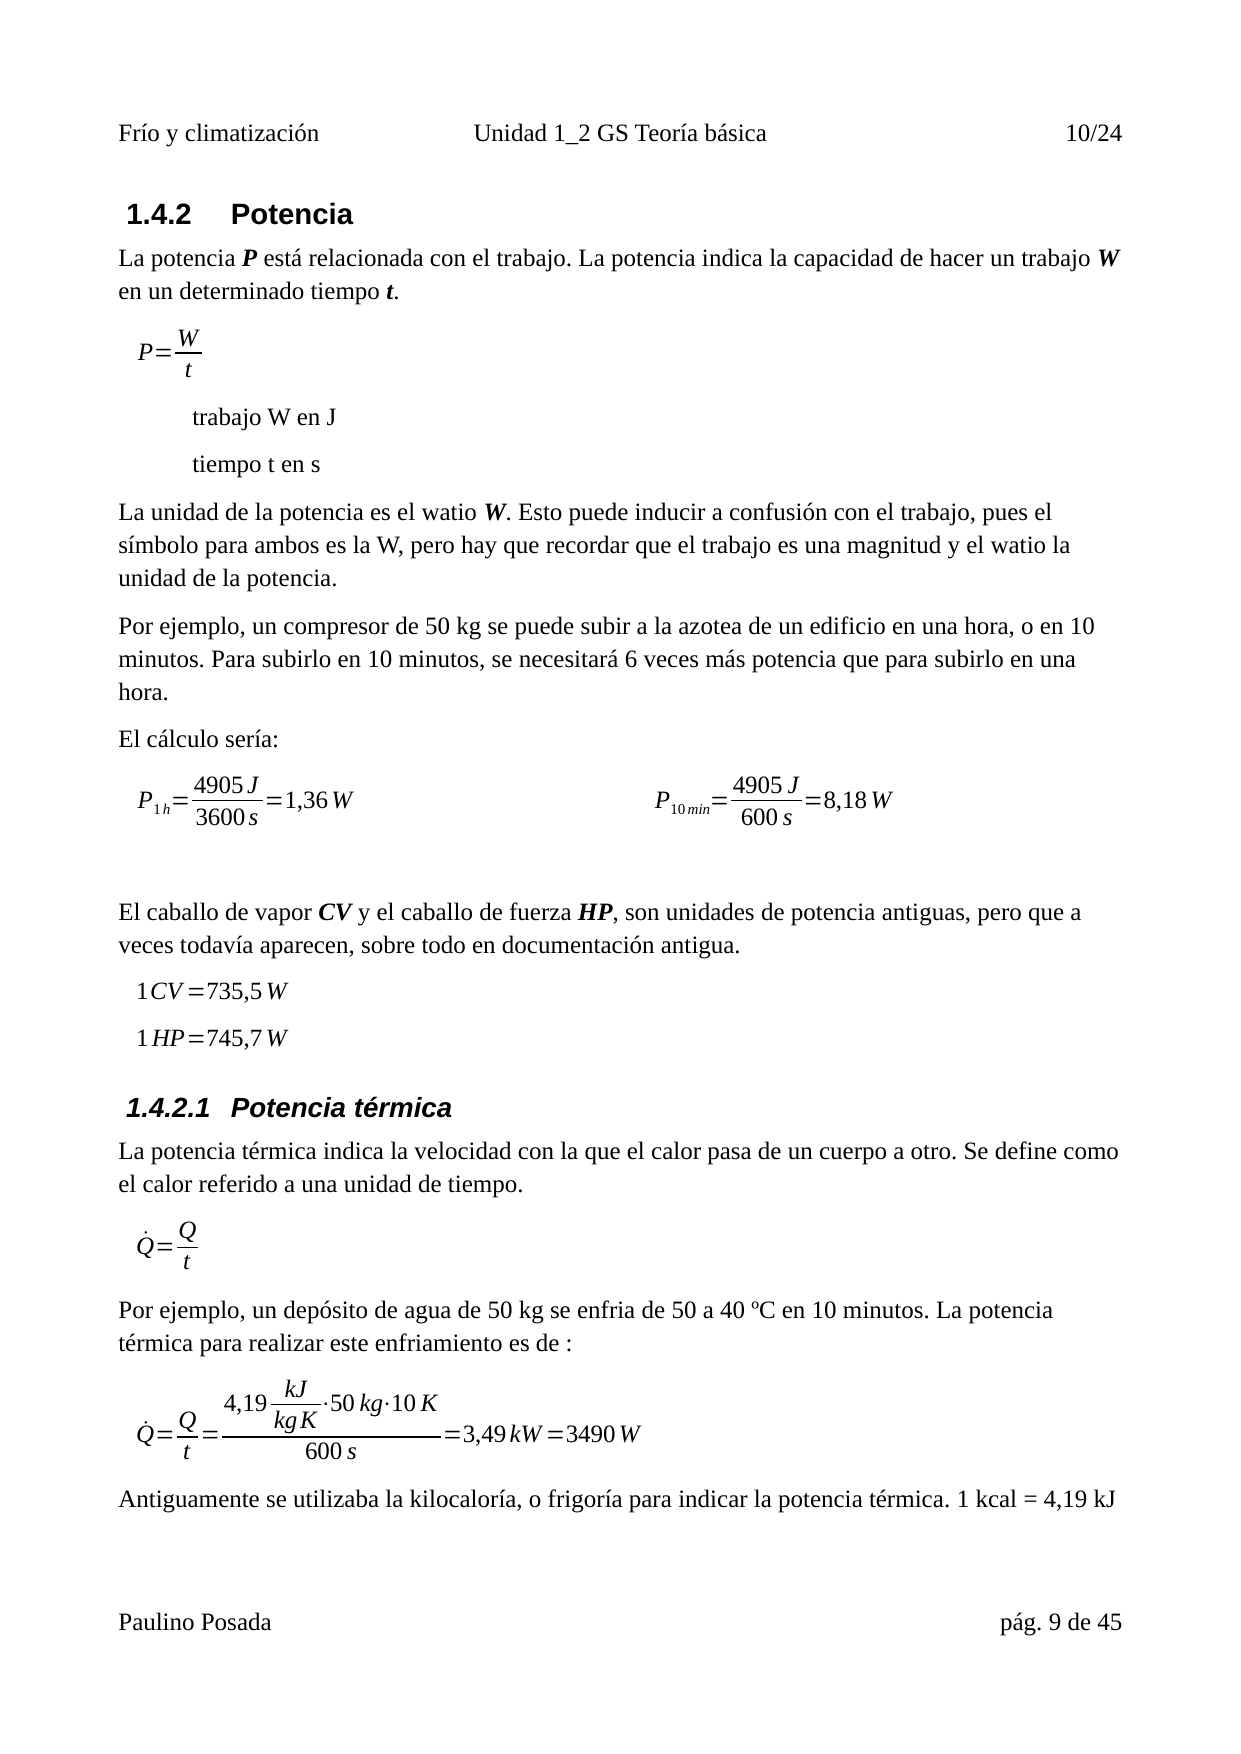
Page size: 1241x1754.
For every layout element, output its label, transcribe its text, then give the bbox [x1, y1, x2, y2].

subtitle Potencia térmica [118, 1092, 1122, 1124]
text trabajo W en J [118, 402, 1122, 431]
text La potencia P está relacionada con el trabajo. La potencia indica la capacidad de hacer un trabajo W en un determinado tiempo t. [118, 243, 1122, 305]
text Antiguamente se utilizaba la kilocaloría, o frigoría para indicar la potencia térmica. 1 kcal = 4,19 kJ [118, 1484, 1122, 1513]
text Por ejemplo, un compresor de 50 kg se puede subir a la azotea de un edificio en una hora, o en 10 minutos. Para subirlo en 10 minutos, se necesitará 6 veces más potencia que para subirlo en una hora. [118, 611, 1122, 706]
text El cálculo sería: [118, 724, 1122, 753]
text La potencia térmica indica la velocidad con la que el calor pasa de un cuerpo a otro. Se define como el calor referido a una unidad de tiempo. [118, 1136, 1122, 1198]
text El caballo de vapor CV y el caballo de fuerza HP, son unidades de potencia antiguas, pero que a veces todavía aparecen, sobre todo en documentación antigua. [118, 897, 1122, 959]
text Por ejemplo, un depósito de agua de 50 kg se enfria de 50 a 40 ºC en 10 minutos. La potencia térmica para realizar este enfriamiento es de : [118, 1295, 1122, 1357]
subtitle Potencia [118, 197, 1122, 231]
text La unidad de la potencia es el watio W. Esto puede inducir a confusión con el trabajo, pues el símbolo para ambos es la W, pero hay que recordar que el trabajo es una magnitud y el watio la unidad de la potencia. [118, 497, 1122, 592]
text tiempo t en s [118, 449, 1122, 478]
